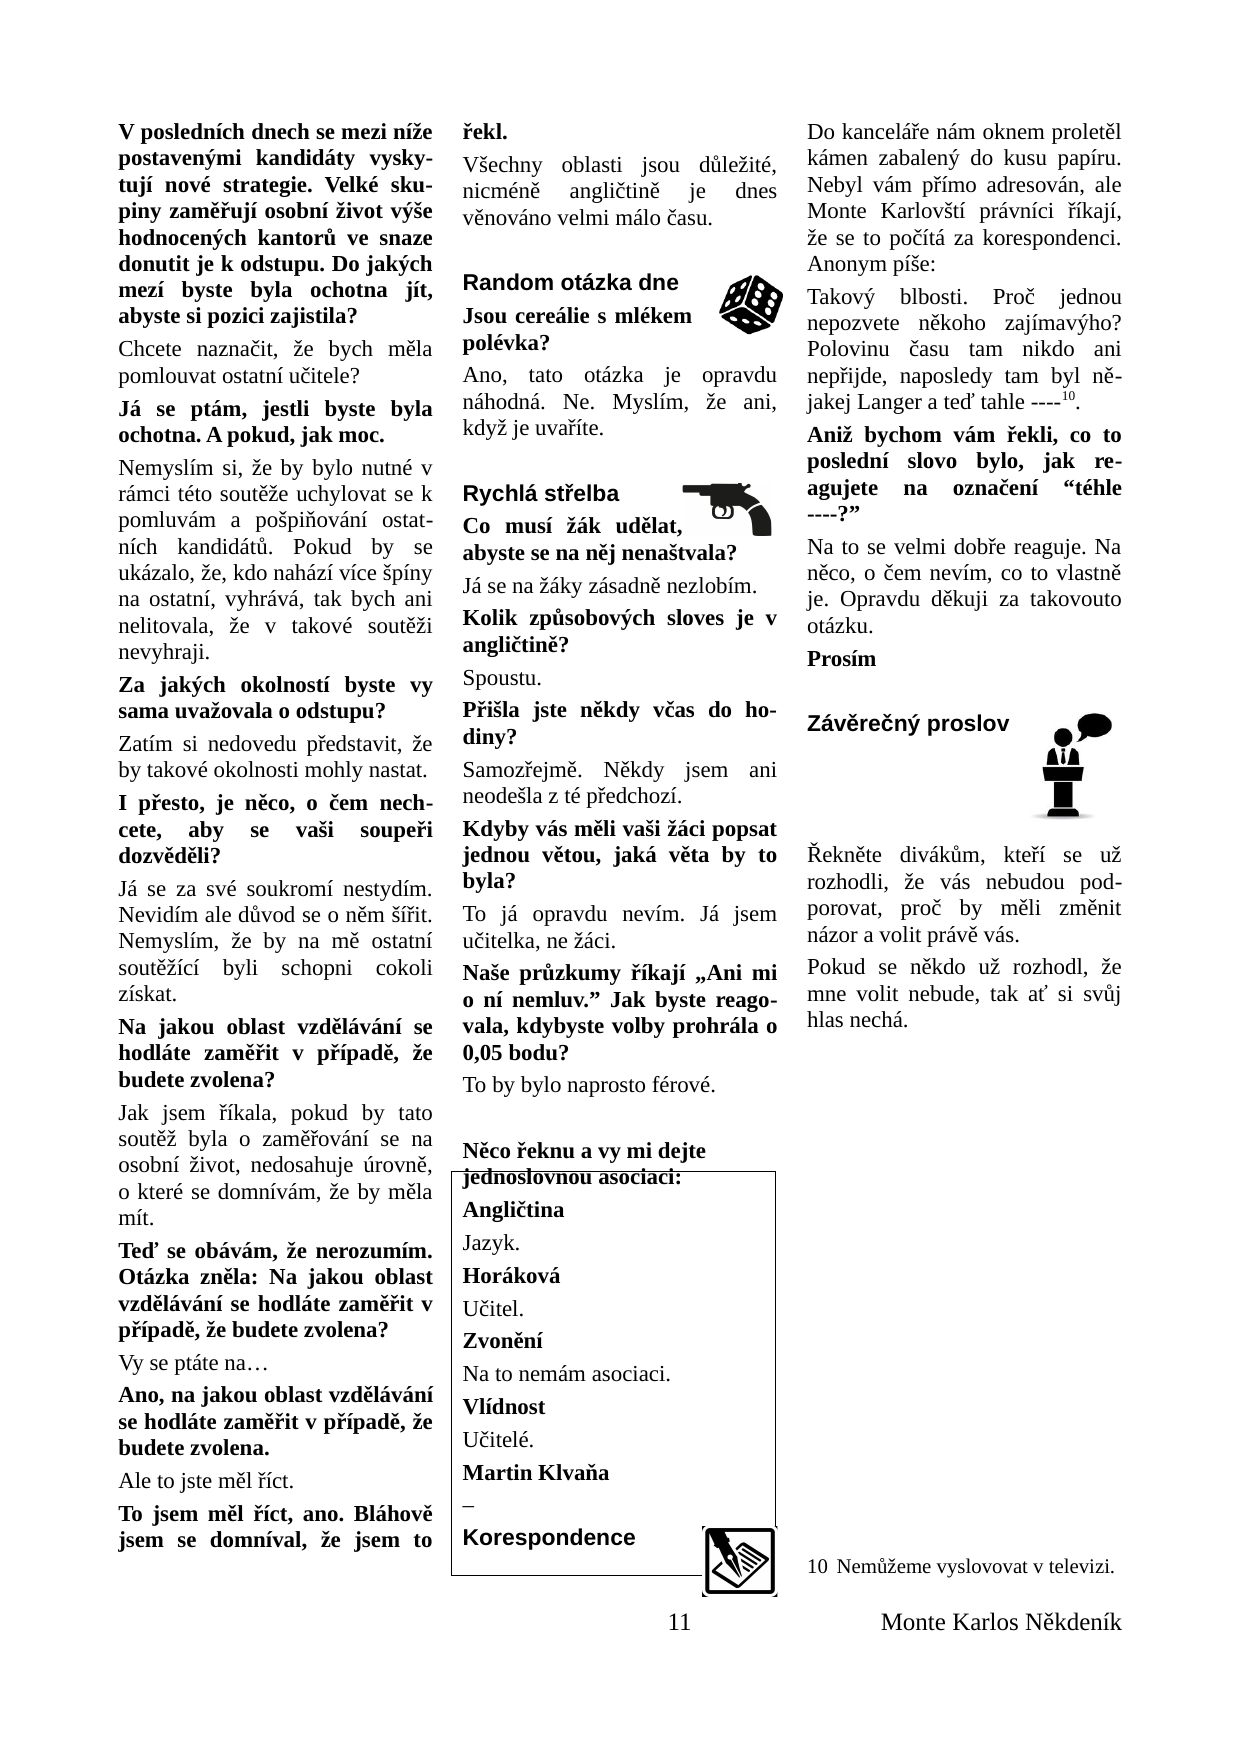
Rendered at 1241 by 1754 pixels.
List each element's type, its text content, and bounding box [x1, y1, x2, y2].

picture [682, 483, 772, 536]
text Řekněte divákům, kteří se už rozhodli, že vás nebudou pod­porovat, proč by měli změnit názor a volit právě vás. [807, 842, 1122, 947]
text řekl. [462, 118, 777, 144]
text Já se na žáky zásadně nezlobím. [462, 572, 777, 598]
text To já opravdu nevím. Já jsem učitelka, ne žáci. [462, 900, 777, 953]
text Za jakých okolností byste vy sama uvažovala o odstupu? [118, 671, 433, 724]
text Ano, tato otázka je opravdu náhodná. Ne. Myslím, že ani, když je uvaříte. [462, 361, 777, 440]
text Na jakou oblast vzdělávání se hodláte zaměřit v případě, že budete zvolena? [118, 1013, 433, 1092]
text To jsem měl říct, ano. Bláhově jsem se domníval, že jsem to [118, 1500, 433, 1553]
text Random otázka dne [462, 269, 777, 296]
text Co musí žák udělat, abyste se na něj nenaštvala? [462, 512, 777, 565]
text Já se ptám, jestli byste byla ochotna. A pokud, jak moc. [118, 394, 433, 447]
picture [708, 1526, 778, 1597]
text Vy se ptáte na… [118, 1349, 433, 1375]
picture [1010, 705, 1119, 828]
text Kolik způsobových sloves je v angličtině? [462, 604, 777, 657]
text Závěrečný proslov [807, 710, 1010, 737]
text Na to se velmi dobře reaguje. Na něco, o čem nevím, co to vlastně je. Opravdu děkuji za takovouto otázku. [807, 533, 1122, 638]
text Nemůžeme vyslovovat v televizi. [807, 1553, 1122, 1578]
text I přesto, je něco, o čem nech­cete, aby se vaši soupeři dozvěděli? [118, 789, 433, 868]
text Ale to jste měl říct. [118, 1467, 433, 1493]
text Samozřejmě. Někdy jsem ani neodešla z té předchozí. [462, 756, 777, 808]
text Teď se obávám, že nerozumím. Otázka zněla: Na jakou oblast vzdělávání se hodláte zaměřit v případě, že budete zvolena? [118, 1237, 433, 1342]
text Já se za své soukromí nestydím. Nevidím ale důvod se o něm šířit. Nemyslím, že by na mě ostatní soutěžící byli schopni cokoli získat. [118, 875, 433, 1007]
text To by bylo naprosto férové. [462, 1071, 777, 1098]
text Pokud se někdo už rozhodl, že mne volit nebude, tak ať si svůj hlas nechá. [807, 953, 1122, 1032]
text Jak jsem říkala, pokud by tato soutěž byla o zaměřování se na osobní život, nedosahuje úrovně, o které se domnívám, že by měla mít. [118, 1099, 433, 1230]
text Ano, na jakou oblast vzdělávání se hodláte zaměřit v případě, že budete zvolena. [118, 1382, 433, 1461]
picture [712, 274, 784, 336]
text Rychlá střelba [462, 480, 777, 506]
text Něco řeknu a vy mi dejte jednoslovnou asociaci: [462, 1137, 777, 1190]
text Zatím si nedovedu představit, že by takové okolnosti mohly nastat. [118, 730, 433, 783]
text Takový blbosti. Proč jednou nepozvete někoho zajímavýho? Polovinu času tam nikdo ani nepřijde, naposledy tam byl ně­jakej Langer a teď tahle ----. [807, 283, 1122, 414]
text Všechny oblasti jsou důležité, nicméně angličtině je dnes věnováno velmi málo času. [462, 151, 777, 230]
text Nemyslím si, že by bylo nutné v rámci této soutěže uchylovat se k pomluvám a pošpiňování ostat­ních kandidátů. Pokud by se ukázalo, že, kdo nahází více špíny na ostatní, vyhrává, tak bych ani nelitovala, že v takové soutěži nevyhraji. [118, 454, 433, 664]
text Aniž bychom vám řekli, co to poslední slovo bylo, jak re­agujete na označení “téhle ----?” [807, 421, 1122, 526]
text V posledních dnech se mezi níže postavenými kandidáty vysky-tují nové strategie. Velké sku-piny zaměřují osobní život výše hodnocených kantorů ve snaze donutit je k odstupu. Do jakých mezí byste byla ochotna jít, abyste si pozici zajistila? [118, 118, 433, 329]
text Naše průzkumy říkají „Ani mi o ní nemluv.” Jak byste reago­vala, kdybyste volby prohrála o 0,05 bodu? [462, 959, 777, 1065]
text Do kanceláře nám oknem proletěl kámen zabalený do kusu papíru. Nebyl vám přímo adresován, ale Monte Karlovští právníci říkají, že se to počítá za korespondenci. Anonym píše: [807, 118, 1122, 276]
text Kdyby vás měli vaši žáci popsat jednou větou, jaká věta by to byla? [462, 815, 777, 894]
text Prosím [807, 645, 1122, 671]
text Přišla jste někdy včas do ho-diny? [462, 696, 777, 749]
text Spoustu. [462, 664, 777, 690]
text Jsou cereálie s mlékem polévka? [462, 302, 777, 355]
text Chcete naznačit, že bych měla pomlouvat ostatní učitele? [118, 335, 433, 388]
